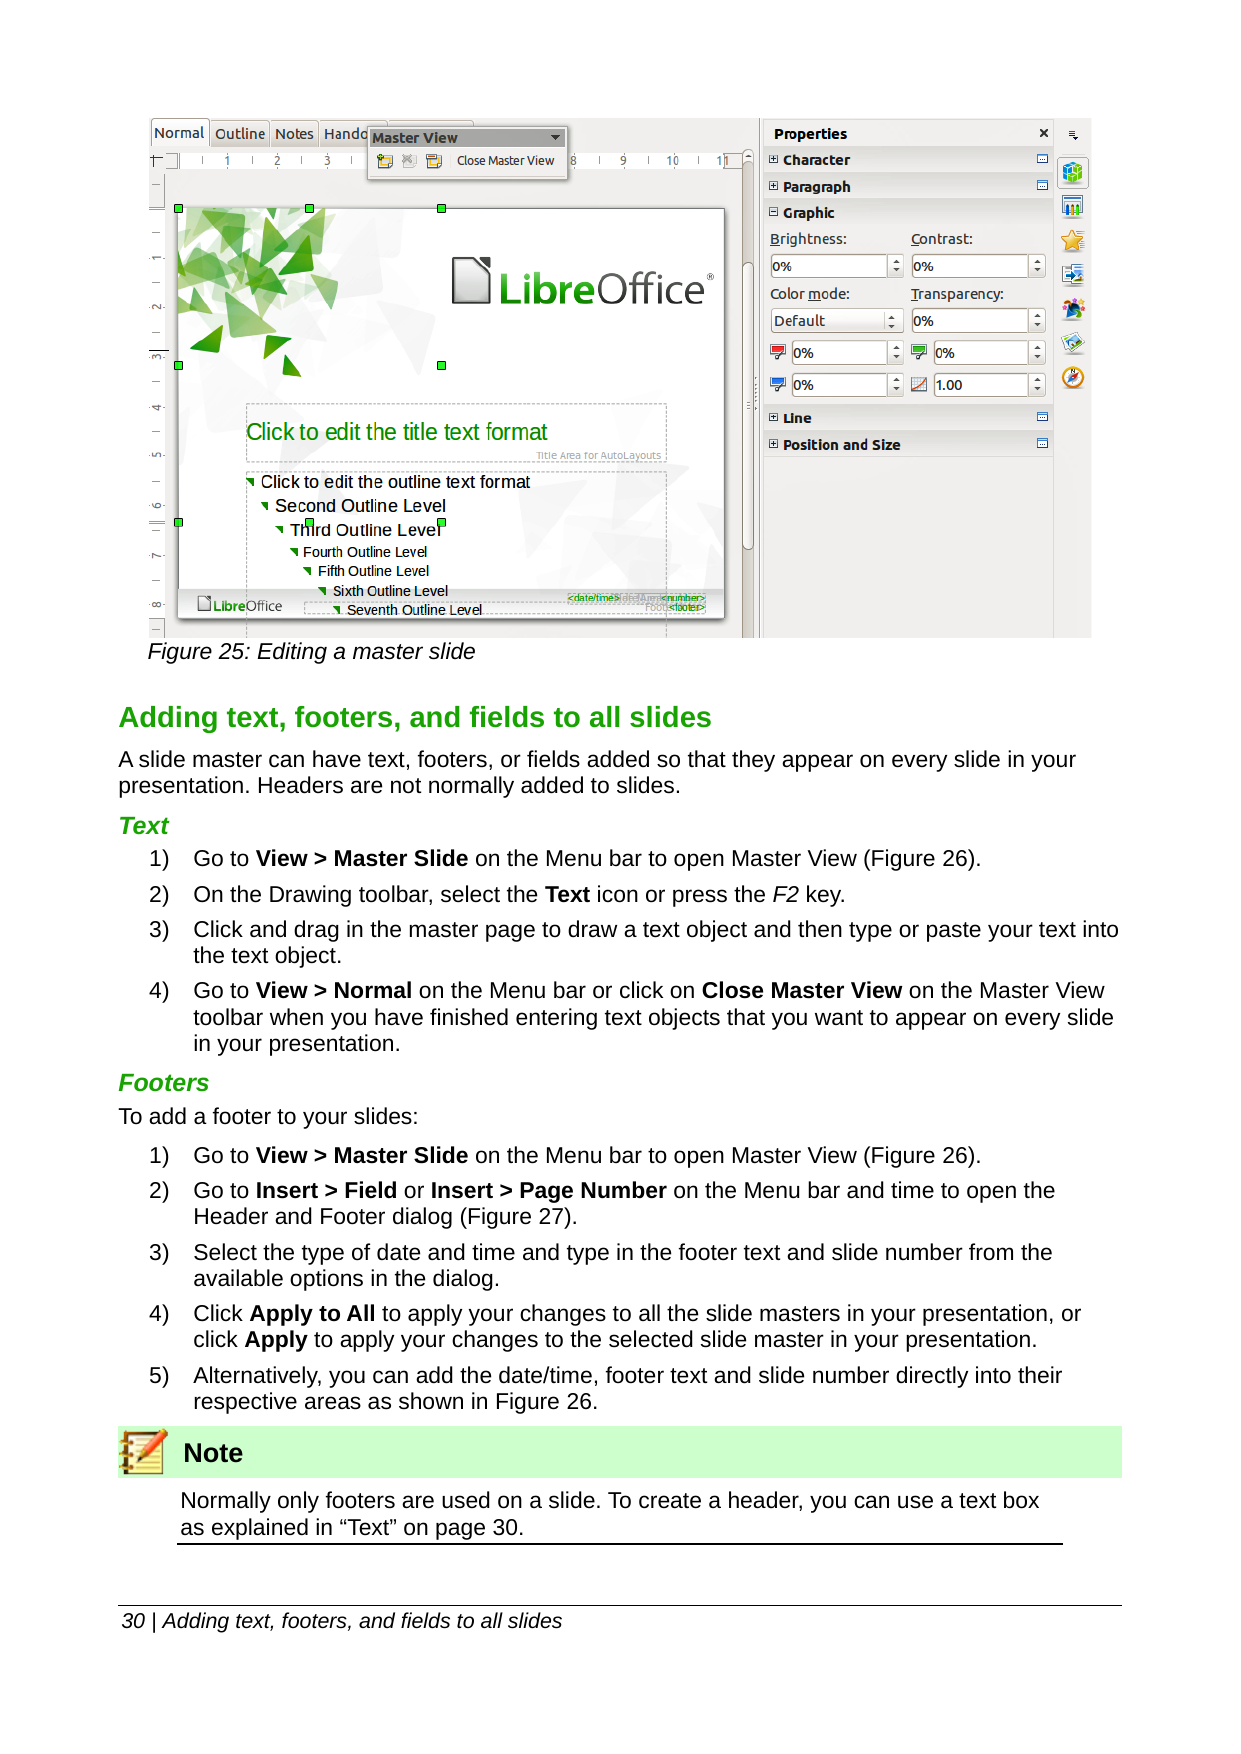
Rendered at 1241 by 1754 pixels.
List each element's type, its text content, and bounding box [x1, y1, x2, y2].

list Click Apply to All to apply your changes to all the slide masters in your presentation, or click Apply to apply your changes to the selected slide master in your presentation. [169, 1300, 1122, 1353]
subtitle Adding text, footers, and fields to all slides [118, 700, 1122, 734]
list Select the type of date and time and type in the footer text and slide number from the available options in the dialog. [169, 1238, 1122, 1291]
subtitle Note [118, 1426, 1122, 1478]
subtitle Text [118, 811, 1122, 839]
text Figure 25: Editing a master slide [147, 118, 1093, 664]
subtitle Footers [118, 1068, 1122, 1097]
list On the Drawing toolbar, select the Text icon or press the F2 key. [169, 881, 1122, 907]
list Go to View > Master Slide on the Menu bar to open Master View (Figure 26). [169, 845, 1122, 872]
list Go to View > Master Slide on the Menu bar to open Master View (Figure 26). [169, 1142, 1122, 1168]
picture [119, 1427, 170, 1478]
list Go to Insert > Field or Insert > Page Number on the Menu bar and time to open the Header and Footer dialog (Figure 27). [169, 1177, 1122, 1230]
list Click and drag in the master page to draw a text object and then type or paste your text into the text object. [169, 916, 1122, 968]
picture [149, 118, 1092, 638]
list Go to View > Normal on the Menu bar or click on Close Master View on the Master View toolbar when you have finished entering text objects that you want to appear on every slide in your presentation. [169, 977, 1122, 1056]
list A slide master can have text, footers, or fields added so that they appear on every slide in your presentation. Headers are not normally added to slides. [118, 746, 1122, 798]
list Alternatively, you can add the date/time, footer text and slide number directly into their respective areas as shown in Figure 26. [169, 1362, 1122, 1414]
list To add a footer to your slides: [118, 1103, 1122, 1129]
text Normally only footers are used on a slide. To create a header, you can use a text box as explained in “Text” on page 30. [177, 1484, 1063, 1543]
